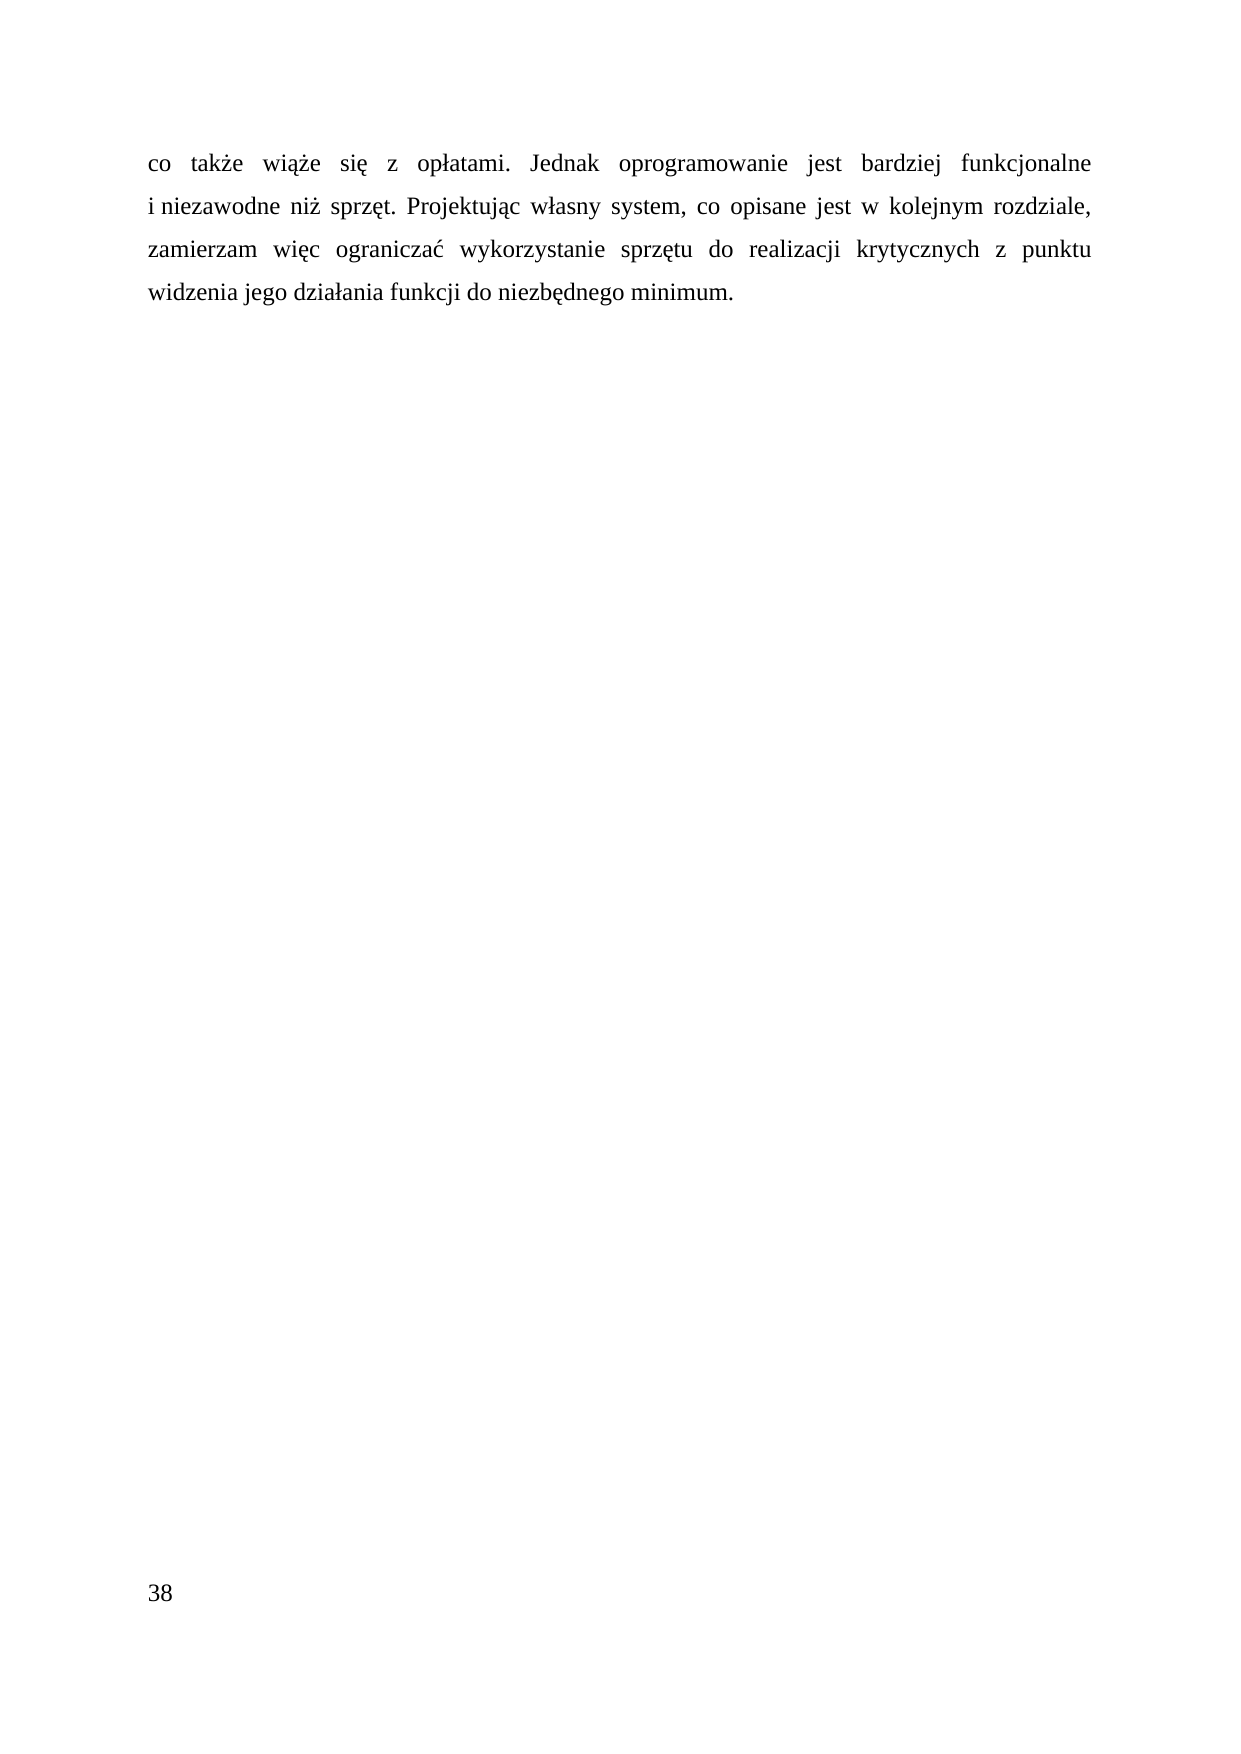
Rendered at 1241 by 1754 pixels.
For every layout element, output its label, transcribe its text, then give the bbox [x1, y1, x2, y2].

text co także wiąże się z opłatami. Jednak oprogramowanie jest bardziej funkcjonalne i niezawodne niż sprzęt. Projektując własny system, co opisane jest w kolejnym rozdziale, zamierzam więc ograniczać wykorzystanie sprzętu do realizacji krytycznych z punktu widzenia jego działania funkcji do niezbędnego minimum. [148, 148, 1093, 306]
